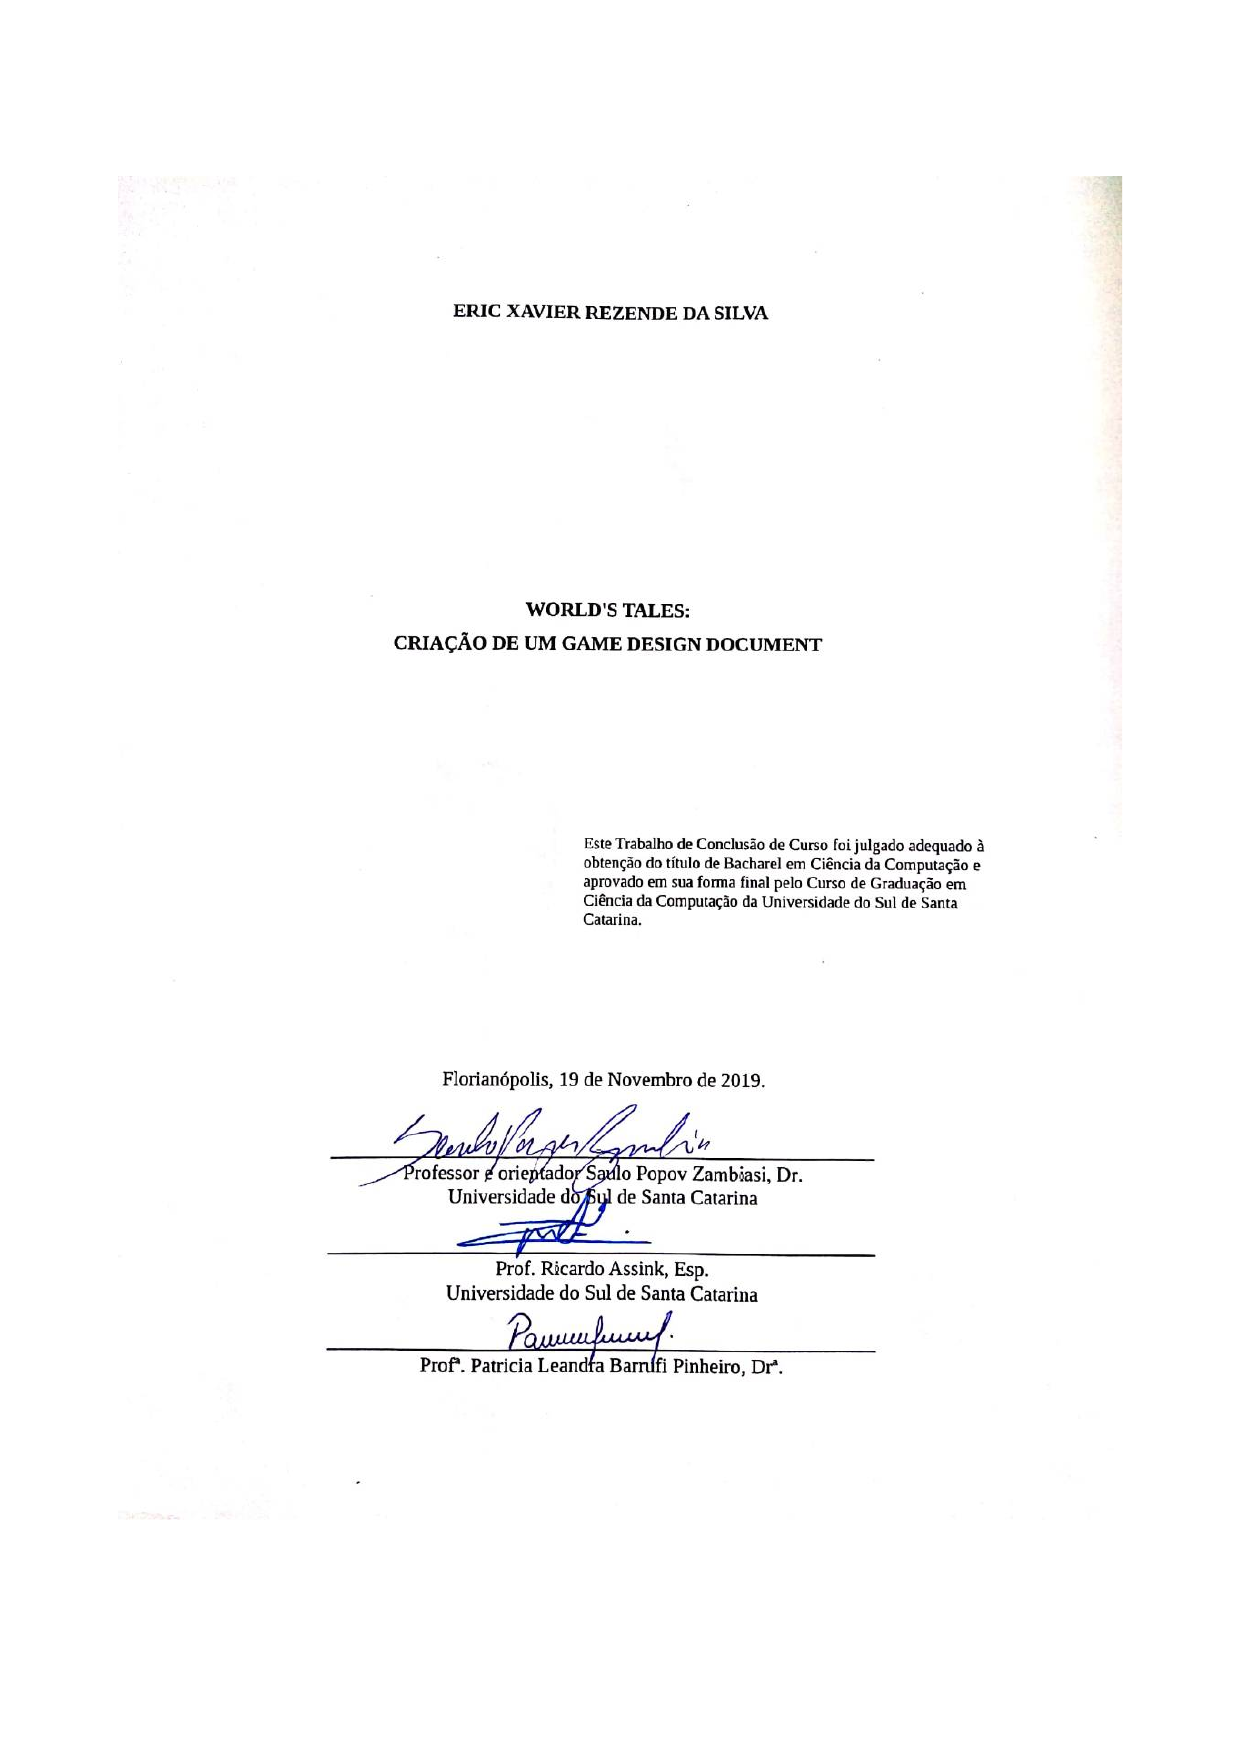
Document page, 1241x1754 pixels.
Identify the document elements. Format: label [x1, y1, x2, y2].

picture [118, 176, 1123, 1520]
